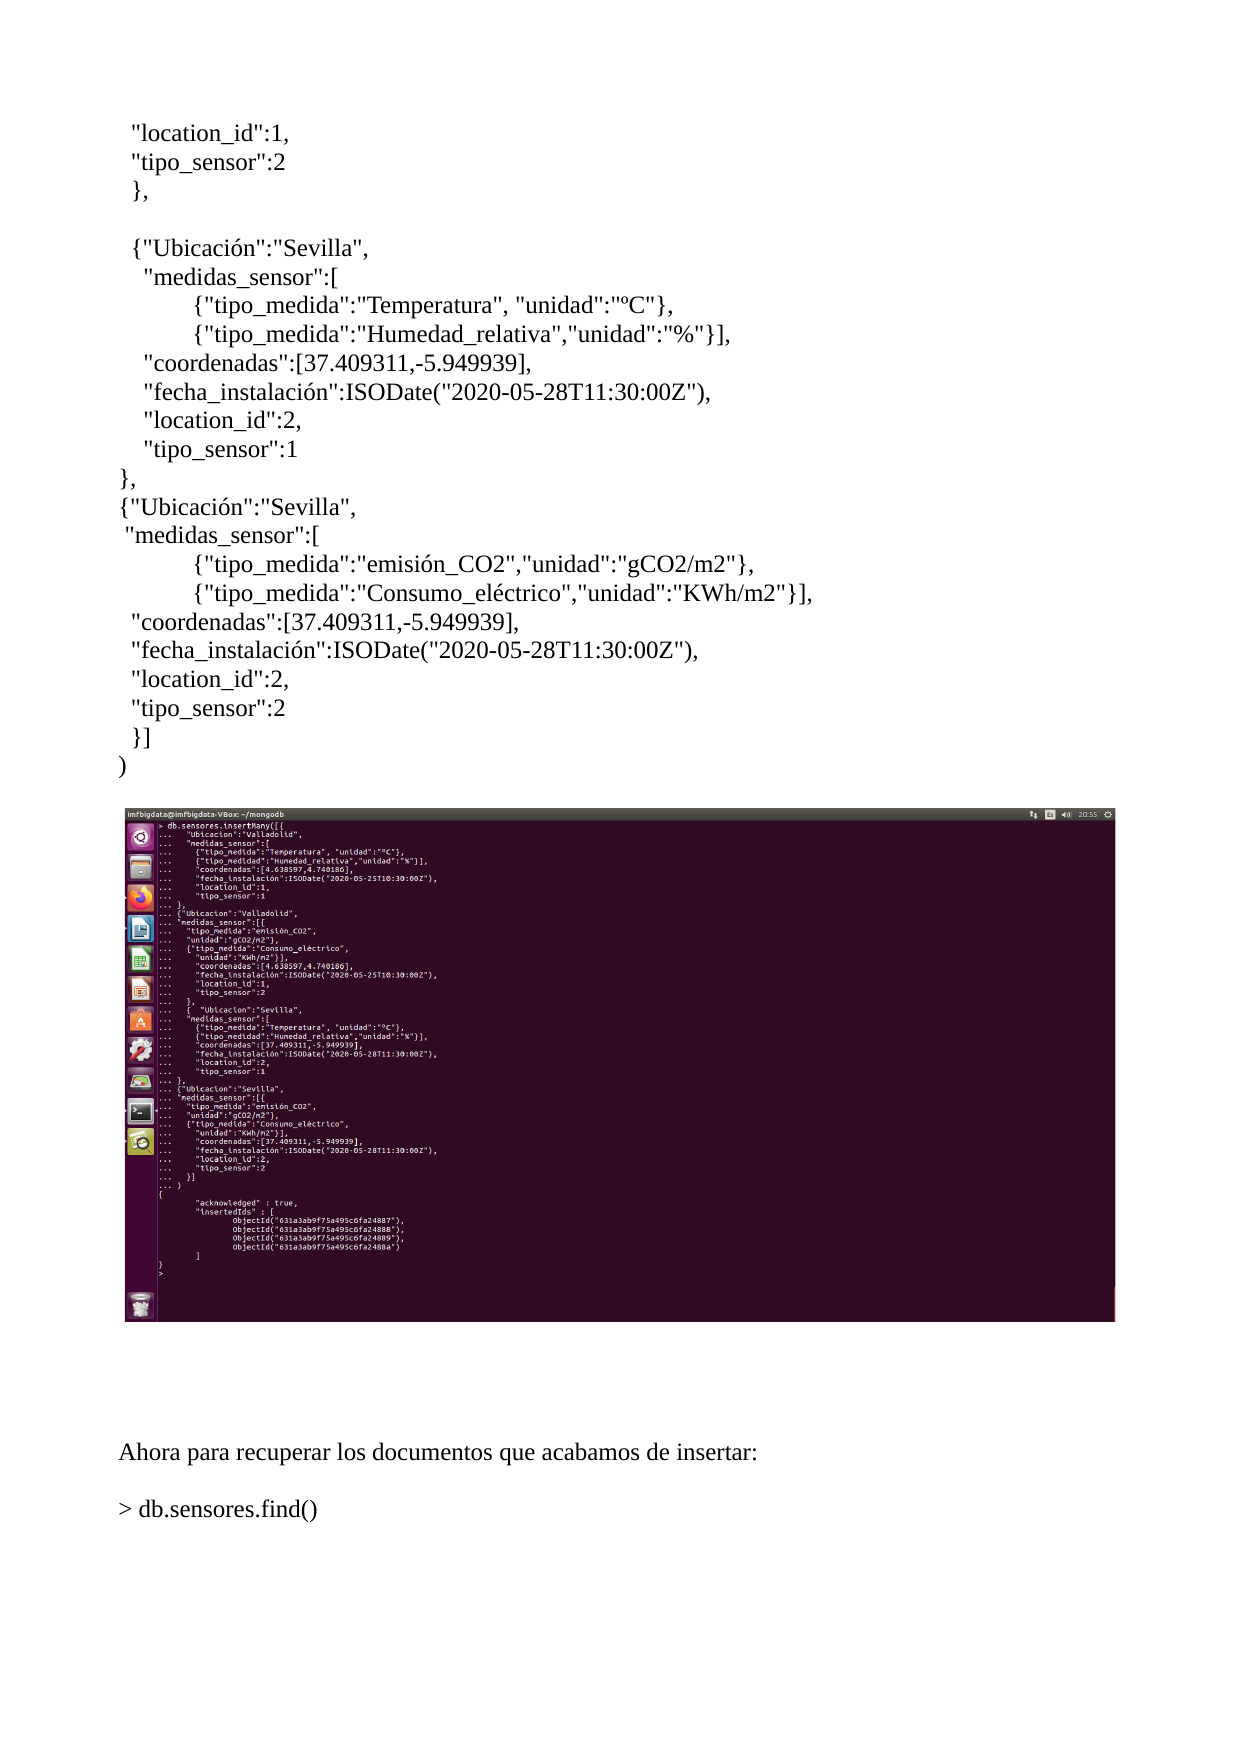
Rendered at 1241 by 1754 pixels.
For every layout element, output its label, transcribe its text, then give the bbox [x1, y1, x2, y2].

picture [124, 808, 1116, 1322]
text "location_id":1, [118, 118, 1122, 147]
text "tipo_sensor":1 [118, 434, 1122, 463]
text "fecha_instalación":ISODate("2020-05-28T11:30:00Z"), [118, 377, 1122, 406]
text "location_id":2, [118, 406, 1122, 434]
text {"tipo_medida":"Temperatura", "unidad":"ºC"}, [118, 291, 1122, 319]
text "tipo_sensor":2 [118, 147, 1122, 176]
text Ahora para recuperar los documentos que acabamos de insertar: [118, 1437, 1122, 1466]
text "fecha_instalación":ISODate("2020-05-28T11:30:00Z"), [118, 636, 1122, 664]
text "medidas_sensor":[ [118, 262, 1122, 291]
text }] [118, 722, 1122, 751]
text }, [118, 176, 1122, 204]
text "location_id":2, [118, 664, 1122, 693]
text "medidas_sensor":[ [118, 521, 1122, 549]
text "coordenadas":[37.409311,-5.949939], [118, 348, 1122, 377]
text > db.sensores.find() [118, 1494, 1122, 1523]
text {"tipo_medida":"emisión_CO2","unidad":"gCO2/m2"}, [118, 549, 1122, 578]
text ) [118, 751, 1122, 779]
text }, [118, 463, 1122, 492]
text {"Ubicación":"Sevilla", [118, 492, 1122, 521]
text {"Ubicación":"Sevilla", [118, 233, 1122, 262]
text "tipo_sensor":2 [118, 693, 1122, 722]
text "coordenadas":[37.409311,-5.949939], [118, 607, 1122, 636]
text {"tipo_medida":"Humedad_relativa","unidad":"%"}], [118, 319, 1122, 348]
text {"tipo_medida":"Consumo_eléctrico","unidad":"KWh/m2"}], [118, 578, 1122, 607]
